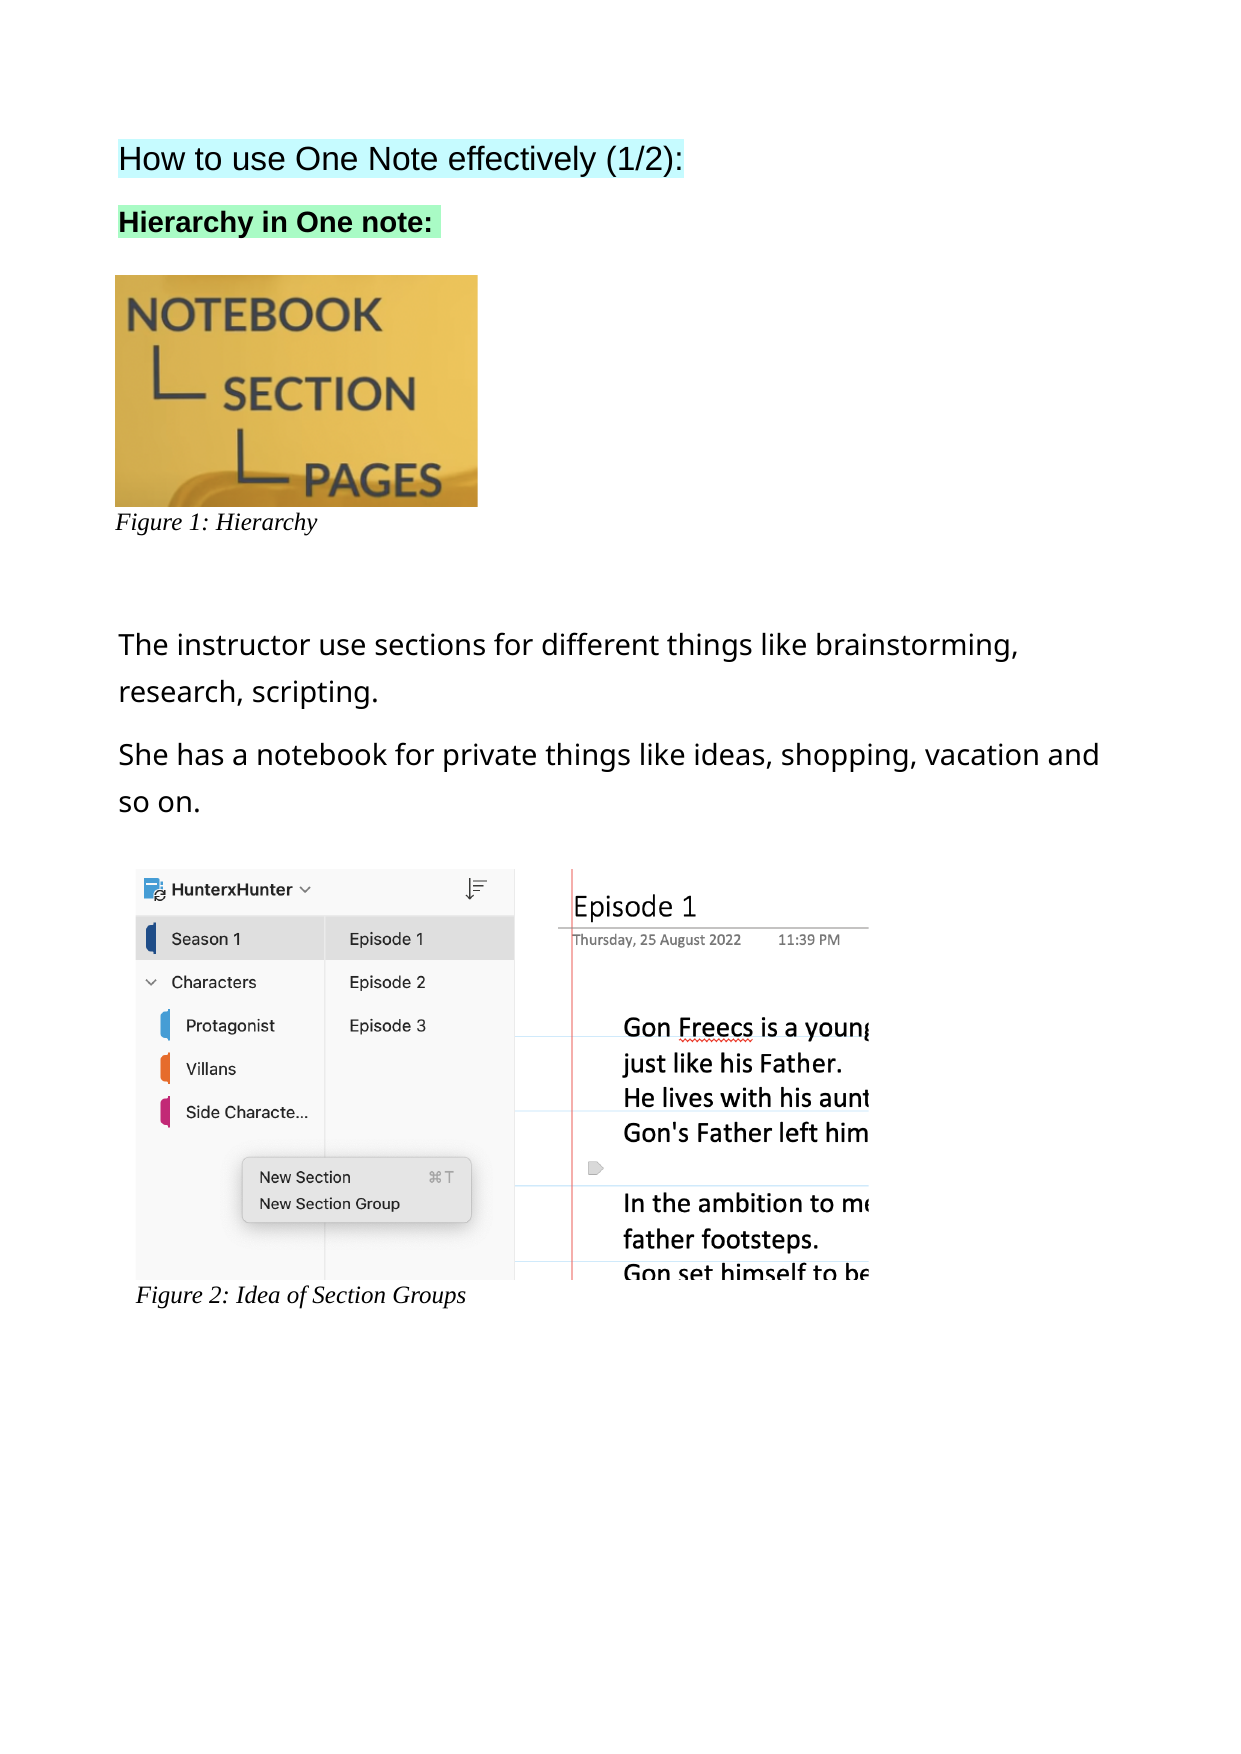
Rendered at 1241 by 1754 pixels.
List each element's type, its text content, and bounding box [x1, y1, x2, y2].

text Figure 1: Hierarchy [115, 507, 478, 536]
text The instructor use sections for different things like brainstorming, research, scripting. [118, 624, 1122, 711]
subtitle Hierarchy in One note: [115, 263, 478, 275]
subtitle Hierarchy in One note: [441, 205, 1122, 238]
text Figure 2: Idea of Section Groups [136, 1280, 868, 1309]
subtitle How to use One Note effectively (1/2): [684, 139, 1122, 178]
picture [115, 275, 478, 507]
text She has a notebook for private things like ideas, shopping, vacation and so on. [118, 734, 1122, 821]
picture [135, 869, 869, 1280]
